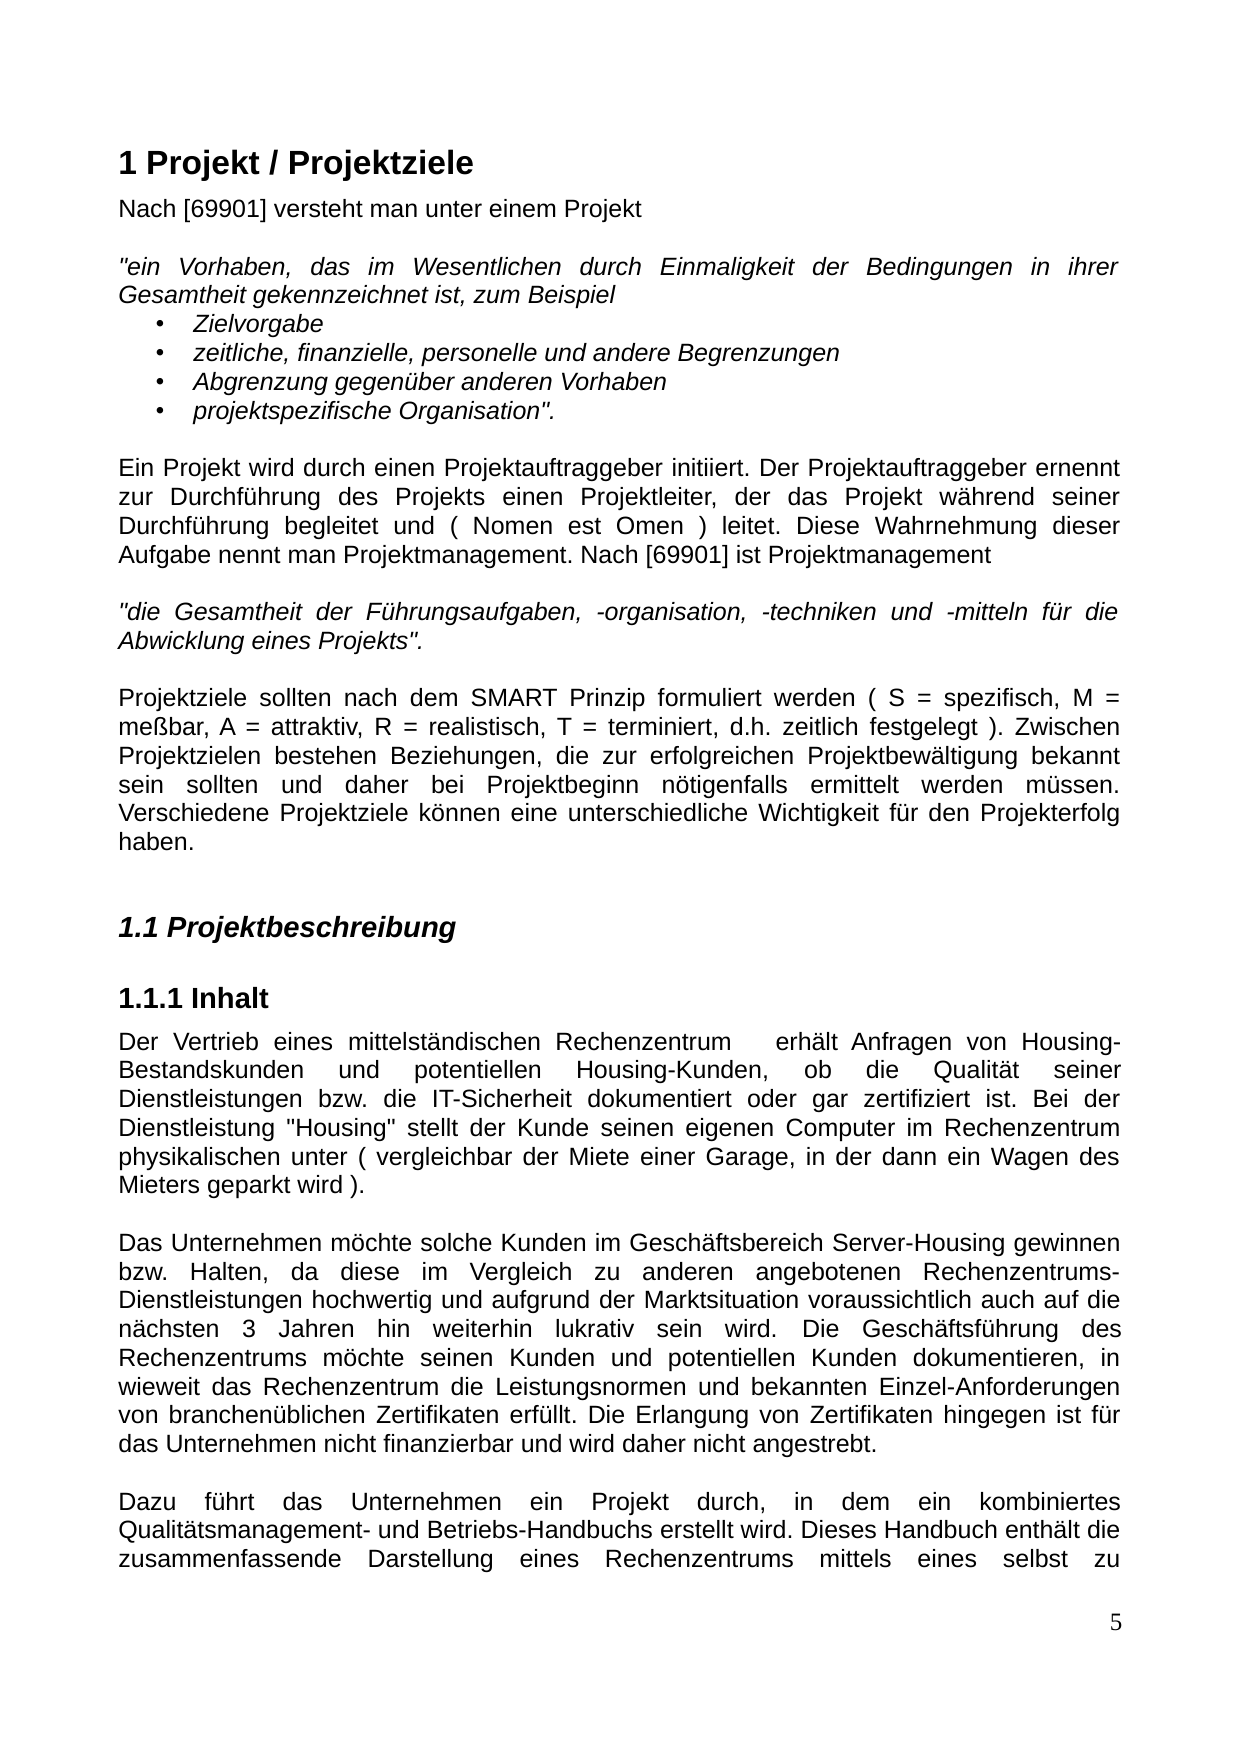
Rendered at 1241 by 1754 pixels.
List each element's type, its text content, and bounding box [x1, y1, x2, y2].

subtitle 1 Projekt / Projektziele [118, 143, 1122, 182]
list zeitliche, finanzielle, personelle und andere Begrenzungen [156, 338, 1122, 367]
subtitle 1.1 Projektbeschreibung [118, 910, 1122, 943]
text Das Unternehmen möchte solche Kunden im Geschäftsbereich Server-Housing gewinnen bzw. Halten, da diese im Vergleich zu anderen angebotenen Rechenzentrums-Dienstleistungen hochwertig und aufgrund der Marktsituation voraussichtlich auch auf die nächsten 3 Jahren hin weiterhin lukrativ sein wird. Die Geschäftsführung des Rechenzentrums möchte seinen Kunden und potentiellen Kunden dokumentieren, in wieweit das Rechenzentrum die Leistungsnormen und bekannten Einzel-Anforderungen von branchenüblichen Zertifikaten erfüllt. Die Erlangung von Zertifikaten hingegen ist für das Unternehmen nicht finanzierbar und wird daher nicht angestrebt. [118, 1228, 1122, 1458]
text Dazu führt das Unternehmen ein Projekt durch, in dem ein kombiniertes Qualitätsmanagement- und Betriebs-Handbuchs erstellt wird. Dieses Handbuch enthält die zusammenfassende Darstellung eines Rechenzentrums mittels eines selbst zu [118, 1487, 1122, 1573]
subtitle 1.1.1 Inhalt [118, 981, 1122, 1014]
text "die Gesamtheit der Führungsaufgaben, -organisation, -techniken und -mitteln für die Abwicklung eines Projekts". [118, 597, 1122, 655]
text Der Vertrieb eines mittelständischen Rechenzentrum erhält Anfragen von Housing-Bestandskunden und potentiellen Housing-Kunden, ob die Qualität seiner Dienstleistungen bzw. die IT-Sicherheit dokumentiert oder gar zertifiziert ist. Bei der Dienstleistung "Housing" stellt der Kunde seinen eigenen Computer im Rechenzentrum physikalischen unter ( vergleichbar der Miete einer Garage, in der dann ein Wagen des Mieters geparkt wird ). [118, 1027, 1122, 1199]
text Projektziele sollten nach dem SMART Prinzip formuliert werden ( S = spezifisch, M = meßbar, A = attraktiv, R = realistisch, T = terminiert, d.h. zeitlich festgelegt ). Zwischen Projektzielen bestehen Beziehungen, die zur erfolgreichen Projektbewältigung bekannt sein sollten und daher bei Projektbeginn nötigenfalls ermittelt werden müssen. Verschiedene Projektziele können eine unterschiedliche Wichtigkeit für den Projekterfolg haben. [118, 683, 1122, 856]
text Nach [69901] versteht man unter einem Projekt [118, 194, 1122, 223]
list Abgrenzung gegenüber anderen Vorhaben [156, 367, 1122, 396]
text Ein Projekt wird durch einen Projektauftraggeber initiiert. Der Projektauftraggeber ernennt zur Durchführung des Projekts einen Projektleiter, der das Projekt während seiner Durchführung begleitet und ( Nomen est Omen ) leitet. Diese Wahrnehmung dieser Aufgabe nennt man Projektmanagement. Nach [69901] ist Projektmanagement [118, 453, 1122, 568]
list Zielvorgabe [156, 309, 1122, 338]
text "ein Vorhaben, das im Wesentlichen durch Einmaligkeit der Bedingungen in ihrer Gesamtheit gekennzeichnet ist, zum Beispiel [118, 252, 1122, 309]
list projektspezifische Organisation". [156, 396, 1122, 425]
